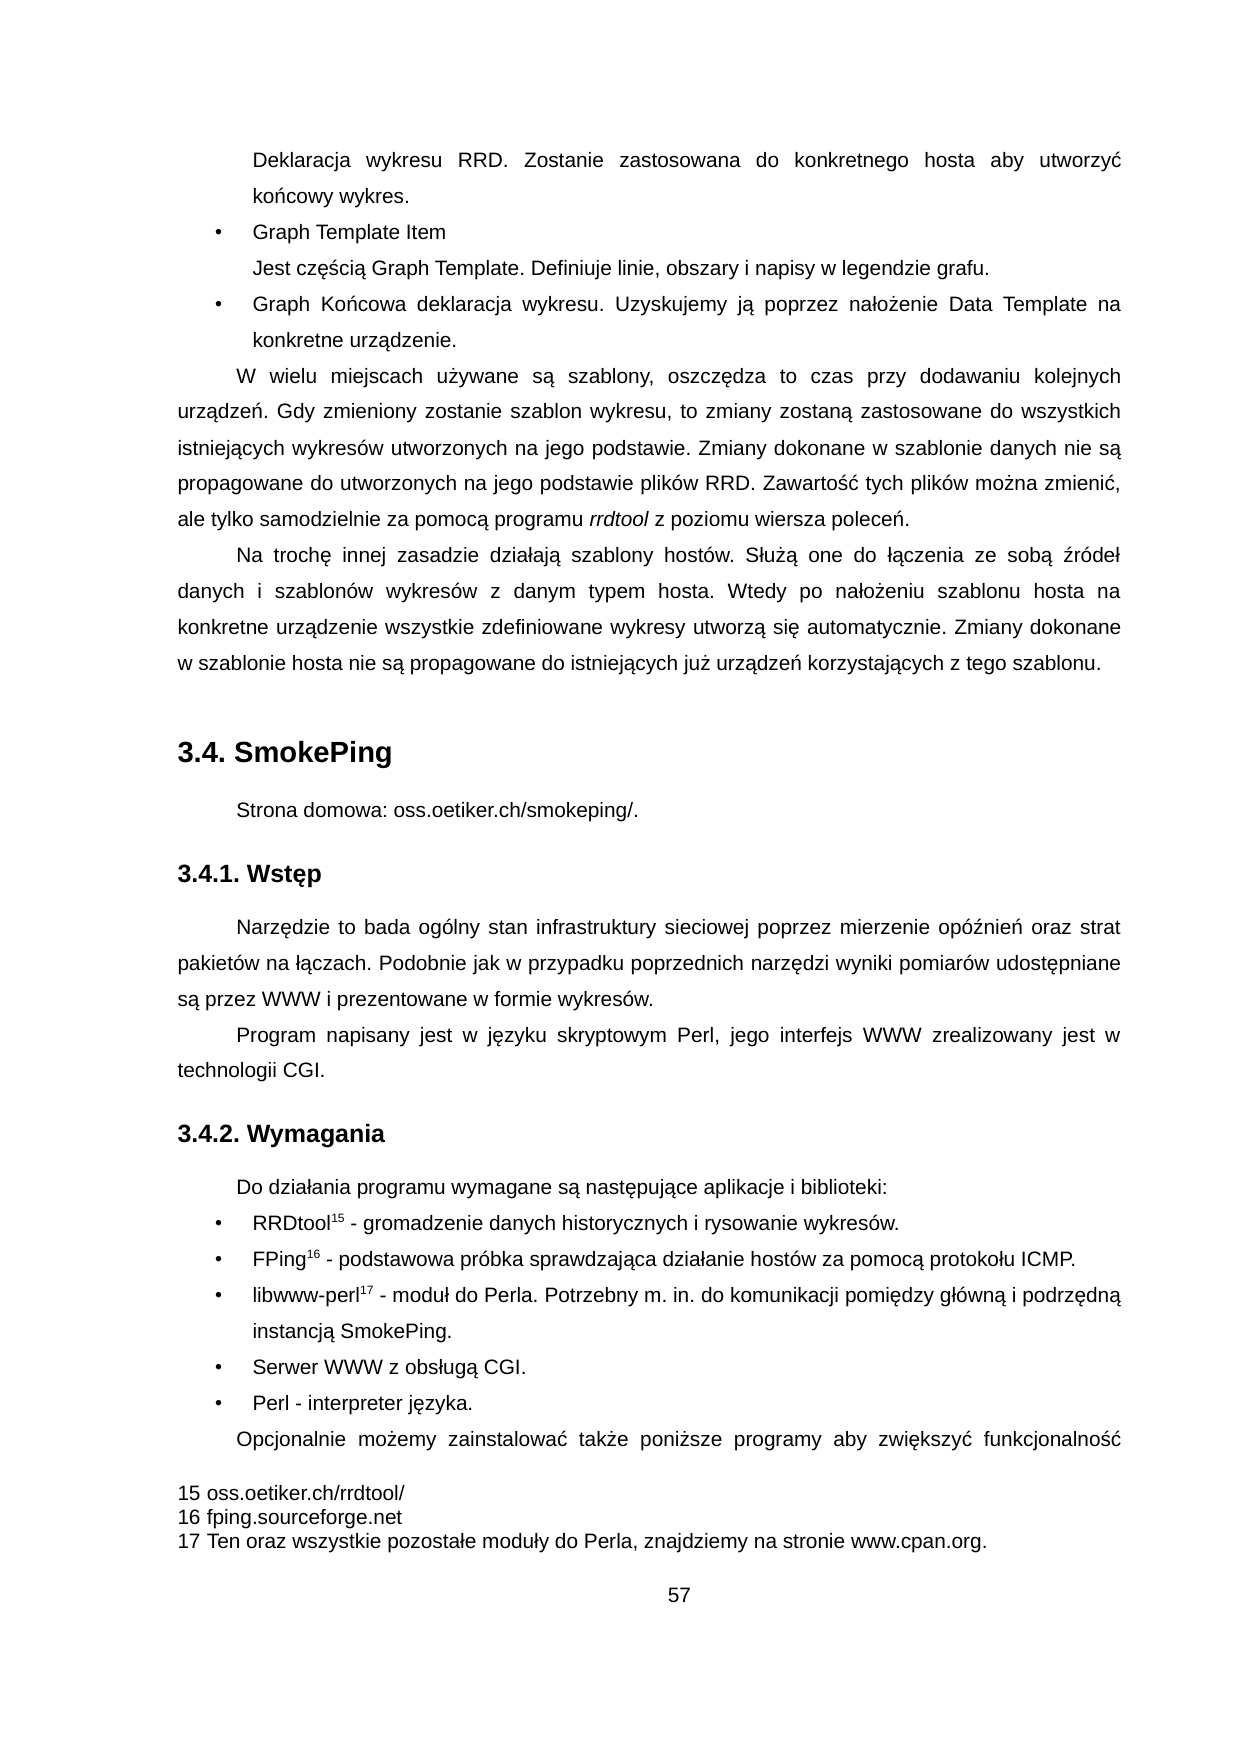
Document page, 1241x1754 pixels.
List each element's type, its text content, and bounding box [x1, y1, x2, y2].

subtitle 3.4. SmokePing [177, 735, 1122, 769]
list Graph Template Item [215, 219, 1122, 243]
list RRDtool - gromadzenie danych historycznych i rysowanie wykresów. [215, 1211, 1122, 1235]
list Perl - interpreter języka. [215, 1391, 1122, 1415]
list Graph Końcowa deklaracja wykresu. Uzyskujemy ją poprzez nałożenie Data Template na konkretne urządzenie. [215, 291, 1122, 351]
text Narzędzie to bada ogólny stan infrastruktury sieciowej poprzez mierzenie opóźnień oraz strat pakietów na łączach. Podobnie jak w przypadku poprzednich narzędzi wyniki pomiarów udostępniane są przez WWW i prezentowane w formie wykresów. [177, 914, 1122, 1010]
text W wielu miejscach używane są szablony, oszczędza to czas przy dodawaniu kolejnych urządzeń. Gdy zmieniony zostanie szablon wykresu, to zmiany zostaną zastosowane do wszystkich istniejących wykresów utworzonych na jego podstawie. Zmiany dokonane w szablonie danych nie są propagowane do utworzonych na jego podstawie plików RRD. Zawartość tych plików można zmienić, ale tylko samodzielnie za pomocą programu rrdtool z poziomu wiersza poleceń. [177, 363, 1122, 531]
text Na trochę innej zasadzie działają szablony hostów. Służą one do łączenia ze sobą źródeł danych i szablonów wykresów z danym typem hosta. Wtedy po nałożeniu szablonu hosta na konkretne urządzenie wszystkie zdefiniowane wykresy utworzą się automatycznie. Zmiany dokonane w szablonie hosta nie są propagowane do istniejących już urządzeń korzystających z tego szablonu. [177, 543, 1122, 675]
list Deklaracja wykresu RRD. Zostanie zastosowana do konkretnego hosta aby utworzyć końcowy wykres. [215, 148, 1122, 207]
text Strona domowa: oss.oetiker.ch/smokeping/. [177, 798, 1122, 822]
list fping.sourceforge.net [177, 1505, 1122, 1529]
subtitle 3.4.1. Wstęp [177, 859, 1122, 888]
text Do działania programu wymagane są następujące aplikacje i biblioteki: [177, 1175, 1122, 1199]
list Ten oraz wszystkie pozostałe moduły do Perla, znajdziemy na stronie www.cpan.org. [177, 1529, 1122, 1553]
text Opcjonalnie możemy zainstalować także poniższe programy aby zwiększyć funkcjonalność [177, 1427, 1122, 1451]
subtitle 3.4.2. Wymagania [177, 1119, 1122, 1148]
list FPing - podstawowa próbka sprawdzająca działanie hostów za pomocą protokołu ICMP. [215, 1247, 1122, 1271]
list oss.oetiker.ch/rrdtool/ [177, 1481, 1122, 1505]
list Jest częścią Graph Template. Definiuje linie, obszary i napisy w legendzie grafu. [215, 256, 1122, 279]
list libwww-perl - moduł do Perla. Potrzebny m. in. do komunikacji pomiędzy główną i podrzędną instancją SmokePing. [215, 1283, 1122, 1343]
text Program napisany jest w języku skryptowym Perl, jego interfejs WWW zrealizowany jest w technologii CGI. [177, 1022, 1122, 1082]
list Serwer WWW z obsługą CGI. [215, 1355, 1122, 1379]
